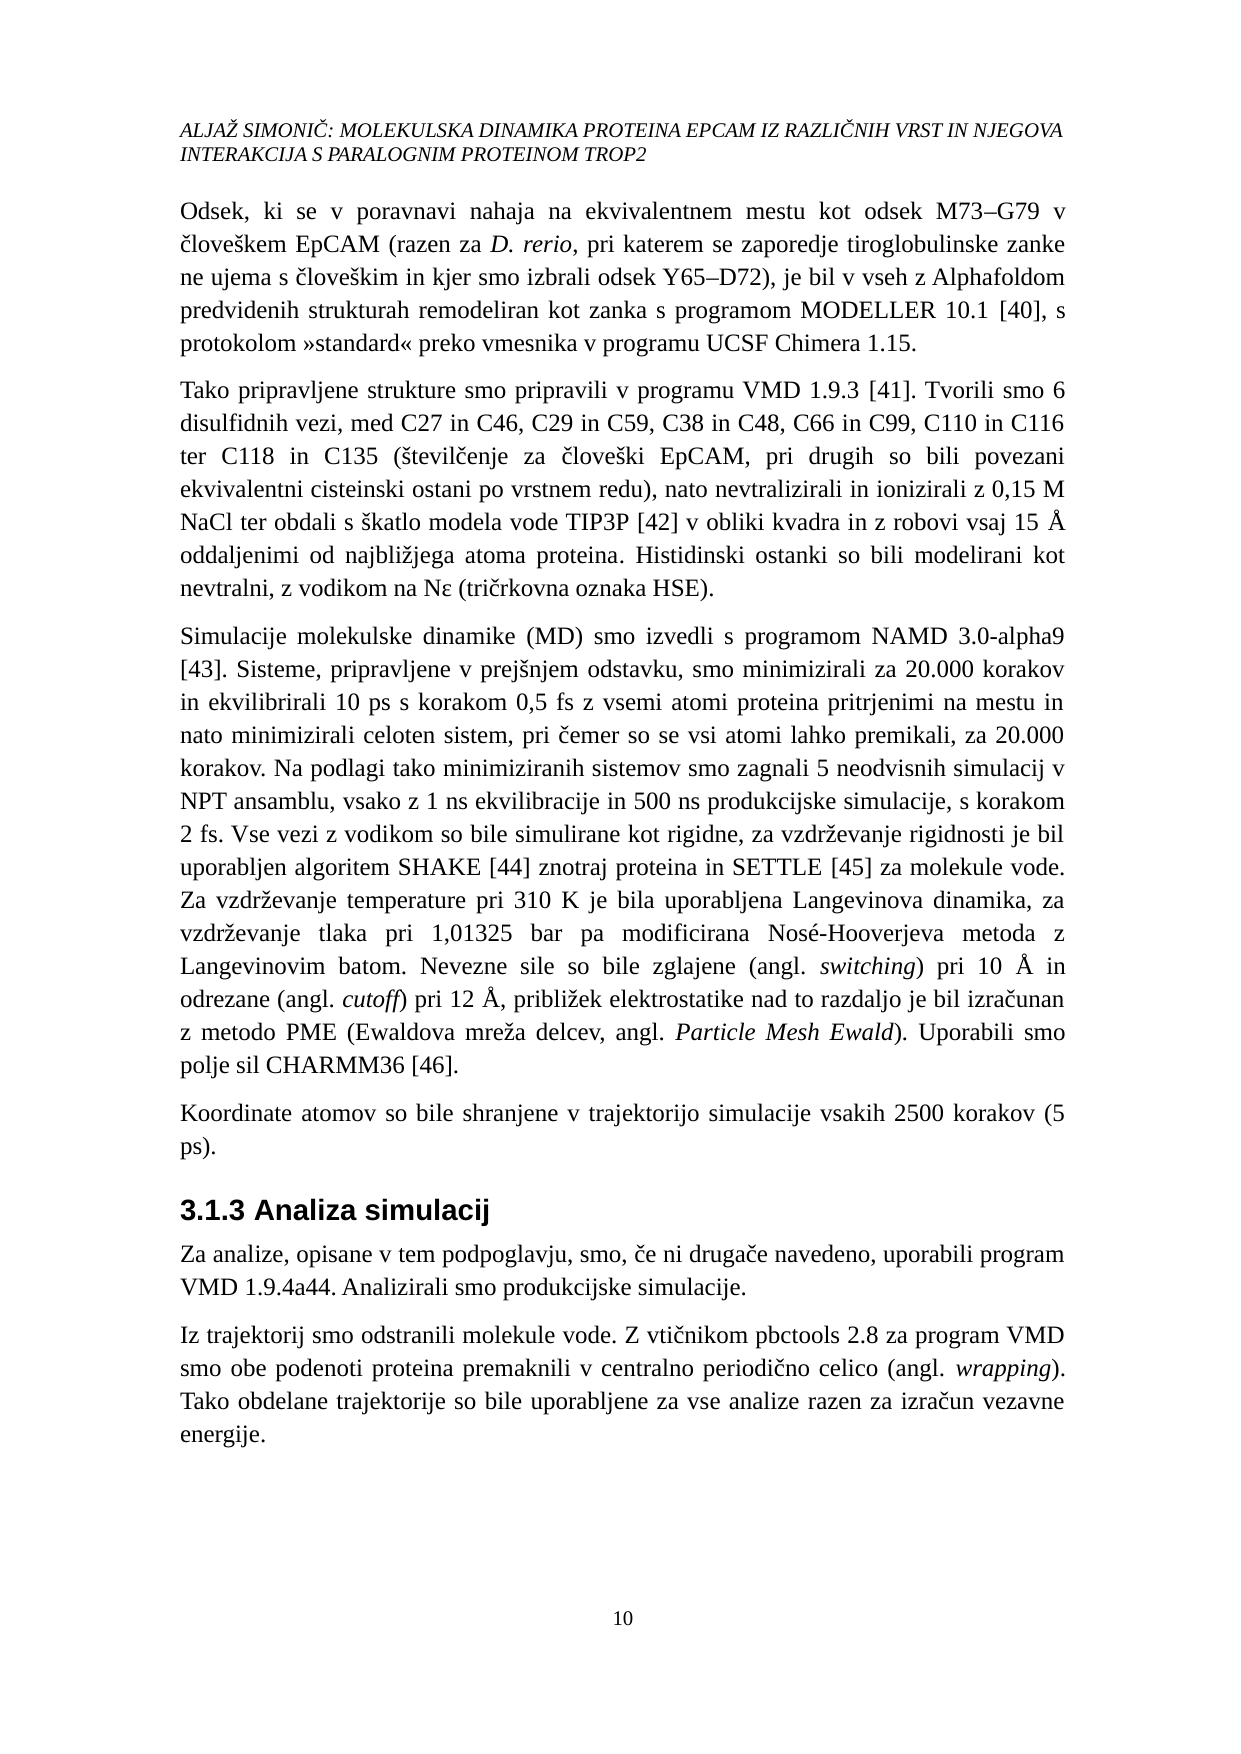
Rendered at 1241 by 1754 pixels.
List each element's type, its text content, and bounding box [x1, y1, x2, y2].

text Odsek, ki se v poravnavi nahaja na ekvivalentnem mestu kot odsek M73–G79 v človeškem EpCAM (razen za D. rerio, pri katerem se zaporedje tiroglobulinske zanke ne ujema s človeškim in kjer smo izbrali odsek Y65–D72), je bil v vseh z Alphafoldom predvidenih strukturah remodeliran kot zanka s programom MODELLER 10.1 [40], s protokolom »standard« preko vmesnika v programu UCSF Chimera 1.15. [180, 196, 1066, 357]
text Simulacije molekulske dinamike (MD) smo izvedli s programom NAMD 3.0-alpha9 [43]. Sisteme, pripravljene v prejšnjem odstavku, smo minimizirali za 20.000 korakov in ekvilibrirali 10 ps s korakom 0,5 fs z vsemi atomi proteina pritrjenimi na mestu in nato minimizirali celoten sistem, pri čemer so se vsi atomi lahko premikali, za 20.000 korakov. Na podlagi tako minimiziranih sistemov smo zagnali 5 neodvisnih simulacij v NPT ansamblu, vsako z 1 ns ekvilibracije in 500 ns produkcijske simulacije, s korakom 2 fs. Vse vezi z vodikom so bile simulirane kot rigidne, za vzdrževanje rigidnosti je bil uporabljen algoritem SHAKE [44] znotraj proteina in SETTLE [45] za molekule vode. Za vzdrževanje temperature pri 310 K je bila uporabljena Langevinova dinamika, za vzdrževanje tlaka pri 1,01325 bar pa modificirana Nosé-Hooverjeva metoda z Langevinovim batom. Nevezne sile so bile zglajene (angl. switching) pri 10 Å in odrezane (angl. cutoff) pri 12 Å, približek elektrostatike nad to razdaljo je bil izračunan z metodo PME (Ewaldova mreža delcev, angl. Particle Mesh Ewald). Uporabili smo polje sil CHARMM36 [46]. [180, 621, 1066, 1079]
text Za analize, opisane v tem podpoglavju, smo, če ni drugače navedeno, uporabili program VMD 1.9.4a44. Analizirali smo produkcijske simulacije. [180, 1239, 1066, 1301]
text Iz trajektorij smo odstranili molekule vode. Z vtičnikom pbctools 2.8 za program VMD smo obe podenoti proteina premaknili v centralno periodično celico (angl. wrapping). Tako obdelane trajektorije so bile uporabljene za vse analize razen za izračun vezavne energije. [180, 1320, 1066, 1448]
subtitle Analiza simulacij [180, 1193, 1066, 1227]
text Koordinate atomov so bile shranjene v trajektorijo simulacije vsakih 2500 korakov (5 ps). [180, 1098, 1066, 1160]
text Tako pripravljene strukture smo pripravili v programu VMD 1.9.3 [41]. Tvorili smo 6 disulfidnih vezi, med C27 in C46, C29 in C59, C38 in C48, C66 in C99, C110 in C116 ter C118 in C135 (številčenje za človeški EpCAM, pri drugih so bili povezani ekvivalentni cisteinski ostani po vrstnem redu), nato nevtralizirali in ionizirali z 0,15 M NaCl ter obdali s škatlo modela vode TIP3P [42] v obliki kvadra in z robovi vsaj 15 Å oddaljenimi od najbližjega atoma proteina. Histidinski ostanki so bili modelirani kot nevtralni, z vodikom na Nε (tričrkovna oznaka HSE). [180, 375, 1066, 602]
